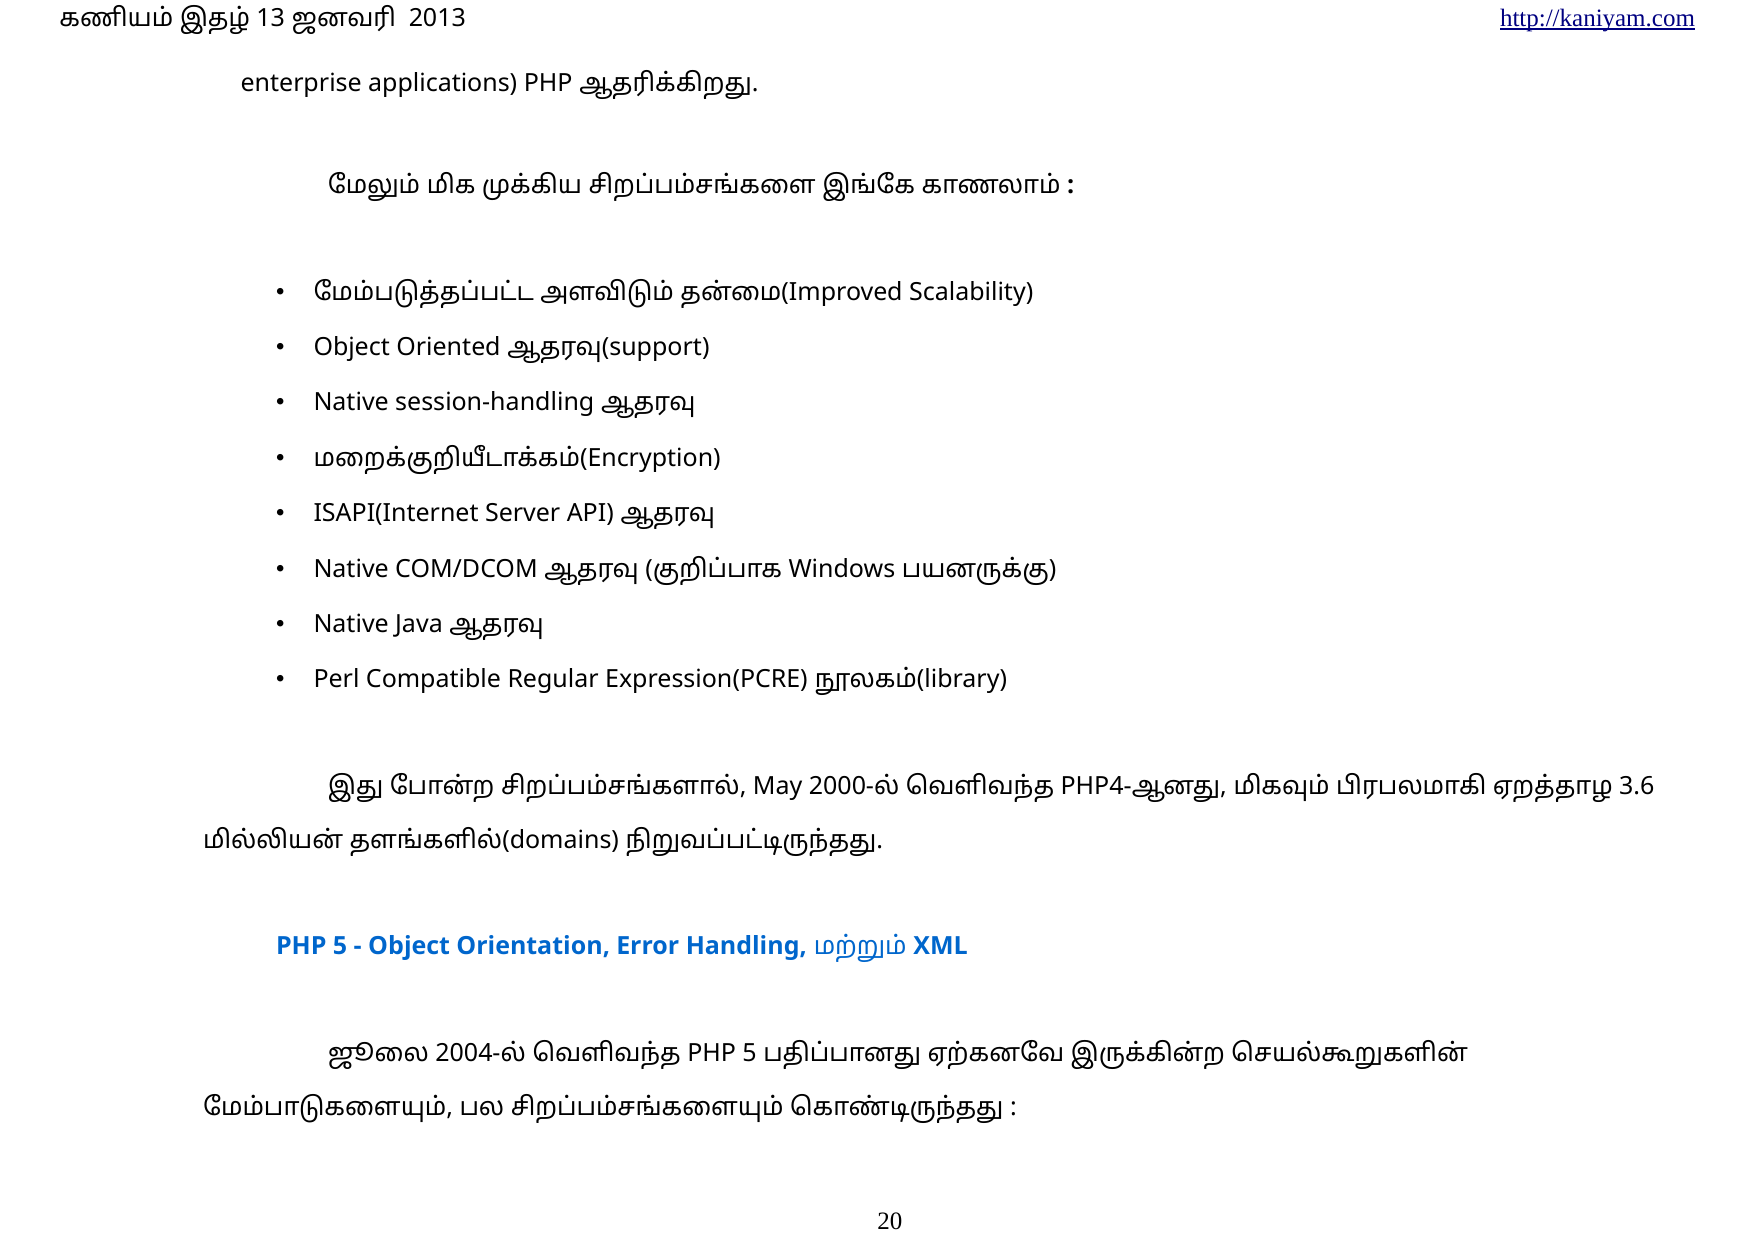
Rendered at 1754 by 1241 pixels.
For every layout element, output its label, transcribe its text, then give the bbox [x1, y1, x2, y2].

list Native COM/DCOM ஆதரவு (குறிப்பாக Windows பயனருக்கு) [203, 550, 1695, 587]
list Perl Compatible Regular Expression(PCRE) நூலகம்(library) [203, 661, 1695, 698]
text இது போன்ற சிறப்பம்சங்களால், May 2000-ல் வெளிவந்த PHP4-ஆனது, மிகவும் பிரபலமாகி ஏறத்தாழ 3.6 மில்லியன் தளங்களில்(domains) நிறுவப்பட்டிருந்தது. [203, 767, 1695, 858]
text ஜூலை 2004-ல் வெளிவந்த PHP 5 பதிப்பானது ஏற்கனவே இருக்கின்ற செயல்கூறுகளின் மேம்பாடுகளையும், பல சிறப்பம்சங்களையும் கொண்டிருந்தது : [203, 1034, 1695, 1125]
list மறைக்குறியீடாக்கம்(Encryption) [203, 439, 1695, 476]
list Object Oriented ஆதரவு(support) [203, 328, 1695, 366]
list enterprise applications) PHP ஆதரிக்கிறது. [203, 64, 1695, 101]
text PHP 5 - Object Orientation, Error Handling, மற்றும் XML [203, 928, 1695, 965]
list Native Java ஆதரவு [203, 606, 1695, 643]
list ISAPI(Internet Server API) ஆதரவு [203, 495, 1695, 532]
list Native session-handling ஆதரவு [203, 384, 1695, 421]
text மேலும் மிக முக்கிய சிறப்பம்சங்களை இங்கே காணலாம் : [203, 167, 1695, 204]
list மேம்படுத்தப்பட்ட அளவிடும் தன்மை(Improved Scalability) [203, 273, 1695, 310]
